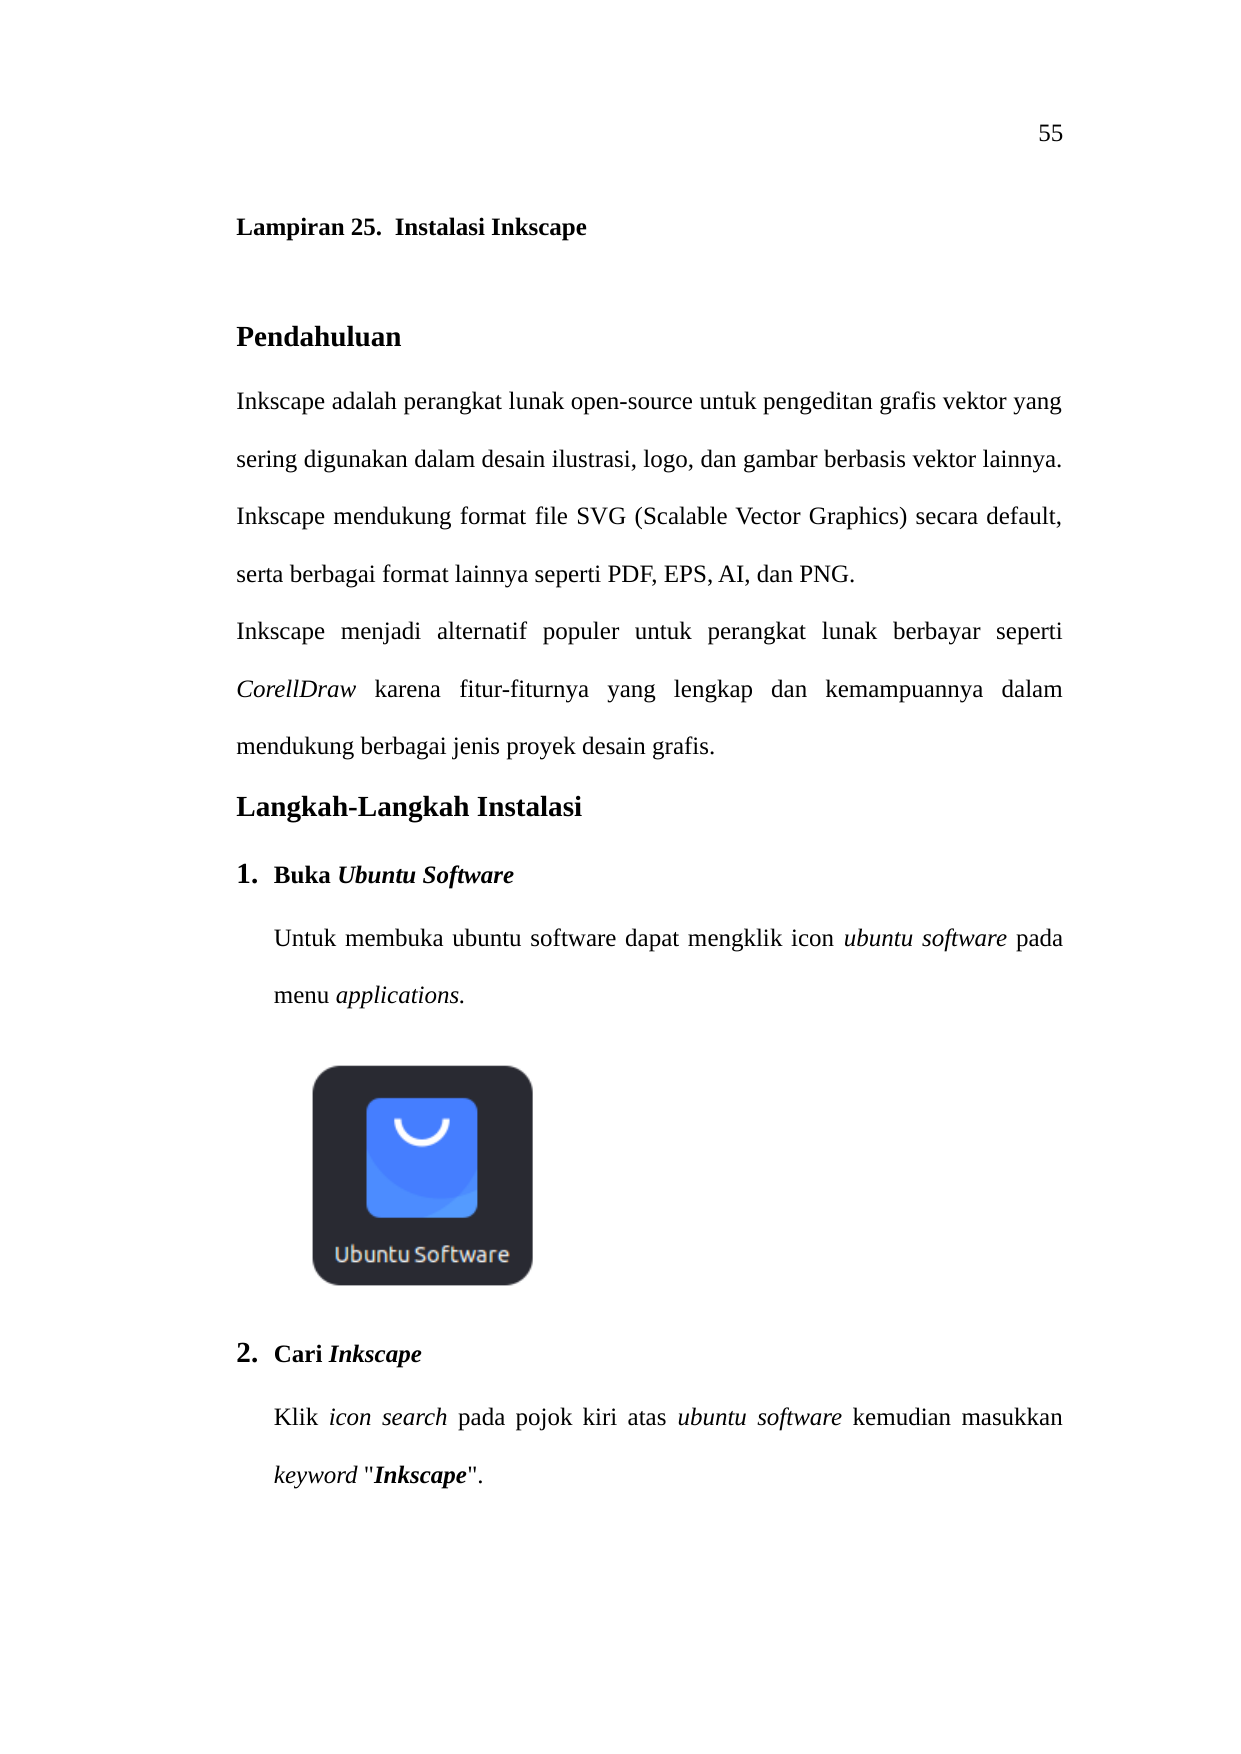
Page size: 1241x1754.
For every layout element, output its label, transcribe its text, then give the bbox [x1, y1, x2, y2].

subtitle Instalasi Inkscape [236, 212, 1063, 241]
list Buka Ubuntu Software [236, 856, 1063, 889]
text Pendahuluan [236, 319, 1063, 353]
picture [276, 1040, 573, 1304]
text Inkscape adalah perangkat lunak open-source untuk pengeditan grafis vektor yang sering digunakan dalam desain ilustrasi, logo, dan gambar berbasis vektor lainnya. Inkscape mendukung format file SVG (Scalable Vector Graphics) secara default, serta berbagai format lainnya seperti PDF, EPS, AI, dan PNG. [236, 386, 1063, 587]
list Cari Inkscape [236, 1335, 1063, 1369]
text Langkah-Langkah Instalasi [236, 789, 1063, 822]
list Untuk membuka ubuntu software dapat mengklik icon ubuntu software pada menu applications. [236, 923, 1063, 1009]
list Klik icon search pada pojok kiri atas ubuntu software kemudian masukkan keyword "Inkscape". [236, 1402, 1063, 1489]
text Inkscape menjadi alternatif populer untuk perangkat lunak berbayar seperti CorellDraw karena fitur-fiturnya yang lengkap dan kemampuannya dalam mendukung berbagai jenis proyek desain grafis. [236, 616, 1063, 760]
